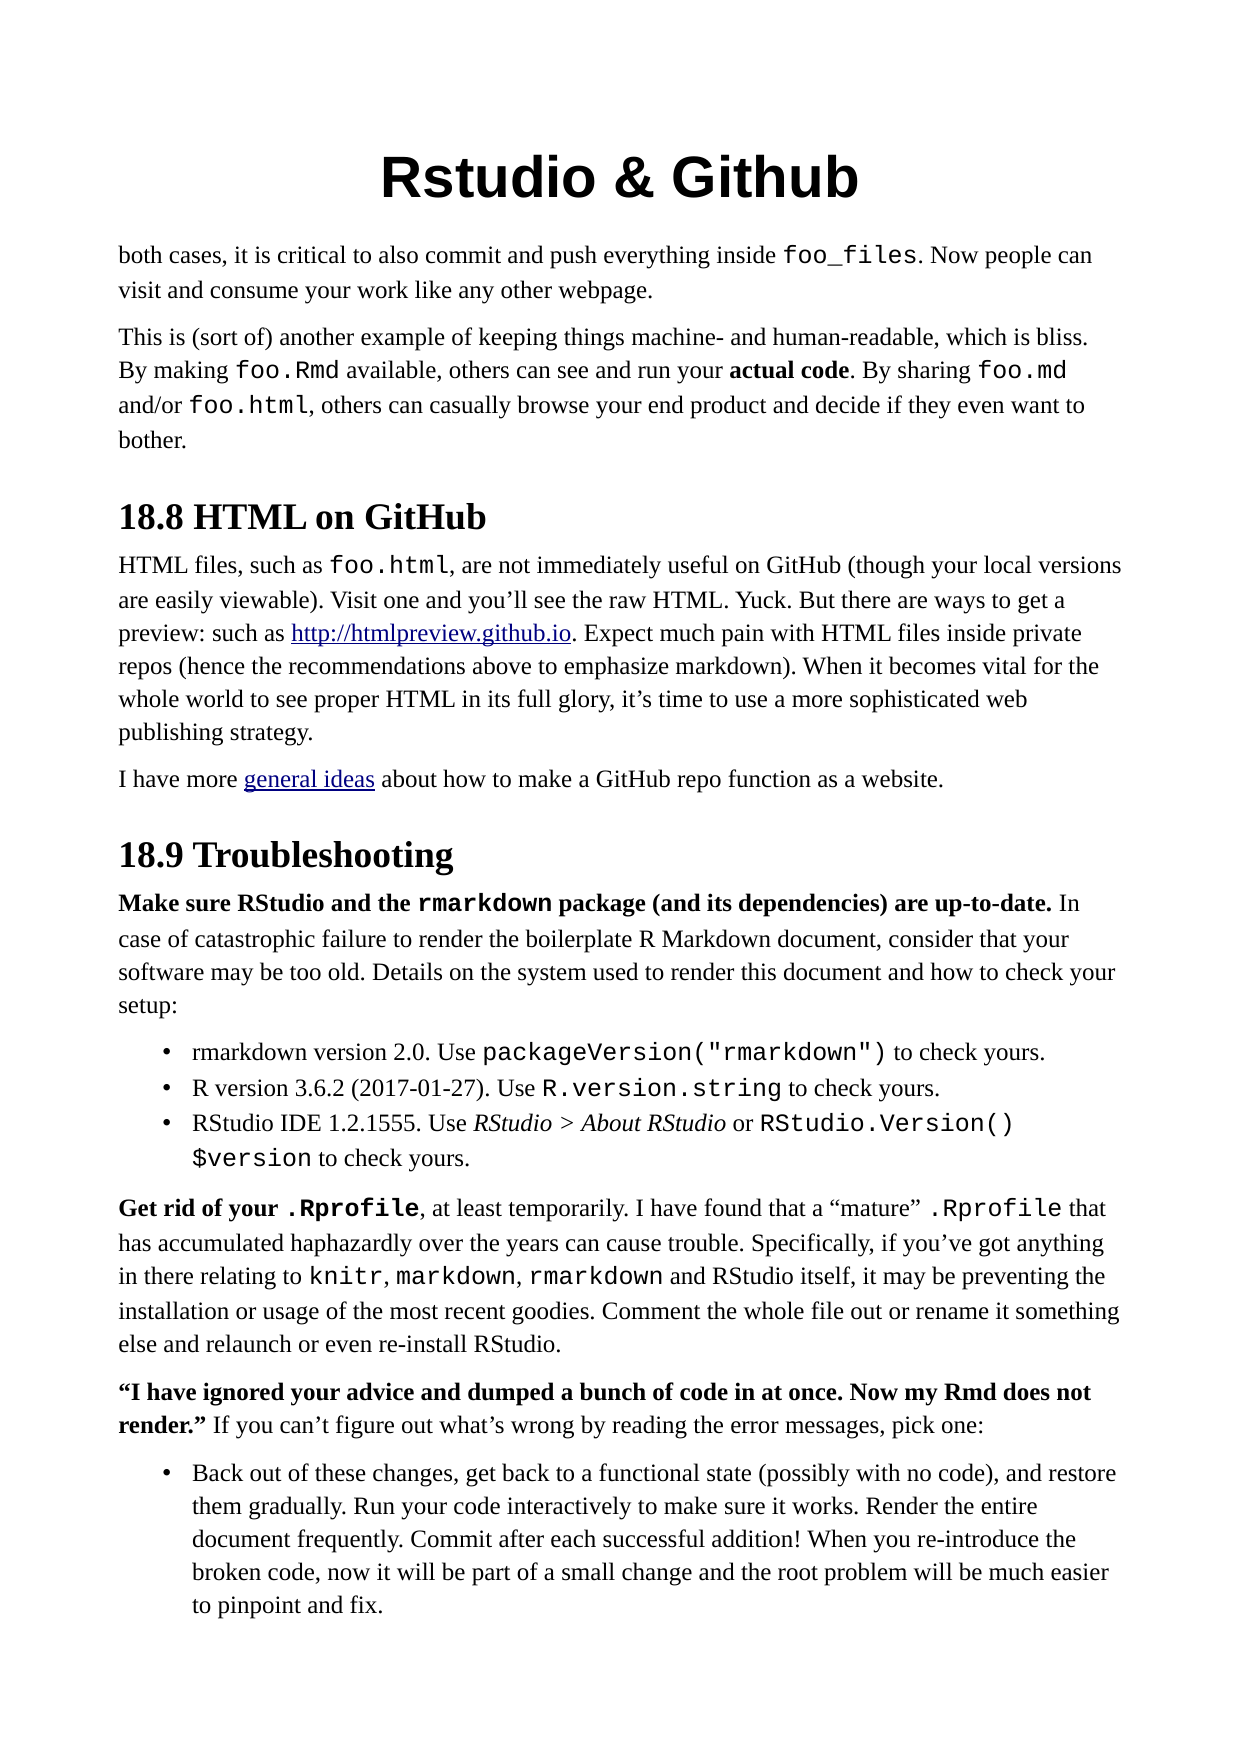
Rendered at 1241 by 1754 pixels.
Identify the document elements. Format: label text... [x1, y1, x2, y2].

text “I have ignored your advice and dumped a bunch of code in at once. Now my Rmd does not render.” If you can’t figure out what’s wrong by reading the error messages, pick one: [118, 1377, 1122, 1439]
list Back out of these changes, get back to a functional state (possibly with no code), and restore them gradually. Run your code interactively to make sure it works. Render the entire document frequently. Commit after each successful addition! When you re-introduce the broken code, now it will be part of a small change and the root problem will be much easier to pinpoint and fix. [162, 1458, 1122, 1618]
text HTML files, such as foo.html, are not immediately useful on GitHub (though your local versions are easily viewable). Visit one and you’ll see the raw HTML. Yuck. But there are ways to get a preview: such as http://htmlpreview.github.io. Expect much pain with HTML files inside private repos (hence the recommendations above to emphasize markdown). When it becomes vital for the whole world to see proper HTML in its full glory, it’s time to use a more sophisticated web publishing strategy. [118, 550, 1122, 746]
text Get rid of your .Rprofile, at least temporarily. I have found that a “mature” .Rprofile that has accumulated haphazardly over the years can cause trouble. Specifically, if you’ve got anything in there relating to knitr, markdown, rmarkdown and RStudio itself, it may be preventing the installation or usage of the most recent goodies. Comment the whole file out or rename it something else and relaunch or even re-install RStudio. [118, 1193, 1122, 1358]
list R version 3.6.2 (2017-01-27). Use R.version.string to check yours. [162, 1073, 1122, 1103]
text I have more general ideas about how to make a GitHub repo function as a website. [118, 764, 1122, 793]
text This is (sort of) another example of keeping things machine- and human-readable, which is bliss. By making foo.Rmd available, others can see and run your actual code. By sharing foo.md and/or foo.html, others can casually browse your end product and decide if they even want to bother. [118, 322, 1122, 454]
list RStudio IDE 1.2.1555. Use RStudio > About RStudio or RStudio.Version()$version to check yours. [162, 1108, 1122, 1174]
text both cases, it is critical to also commit and push everything inside foo_files. Now people can visit and consume your work like any other webpage. [118, 240, 1122, 303]
subtitle 18.9 Troubleshooting [118, 833, 1122, 876]
list rmarkdown version 2.0. Use packageVersion("rmarkdown") to check yours. [162, 1037, 1122, 1068]
subtitle 18.8 HTML on GitHub [118, 494, 1122, 537]
text Make sure RStudio and the rmarkdown package (and its dependencies) are up-to-date. In case of catastrophic failure to render the boilerplate R Markdown document, consider that your software may be too old. Details on the system used to render this document and how to check your setup: [118, 888, 1122, 1018]
